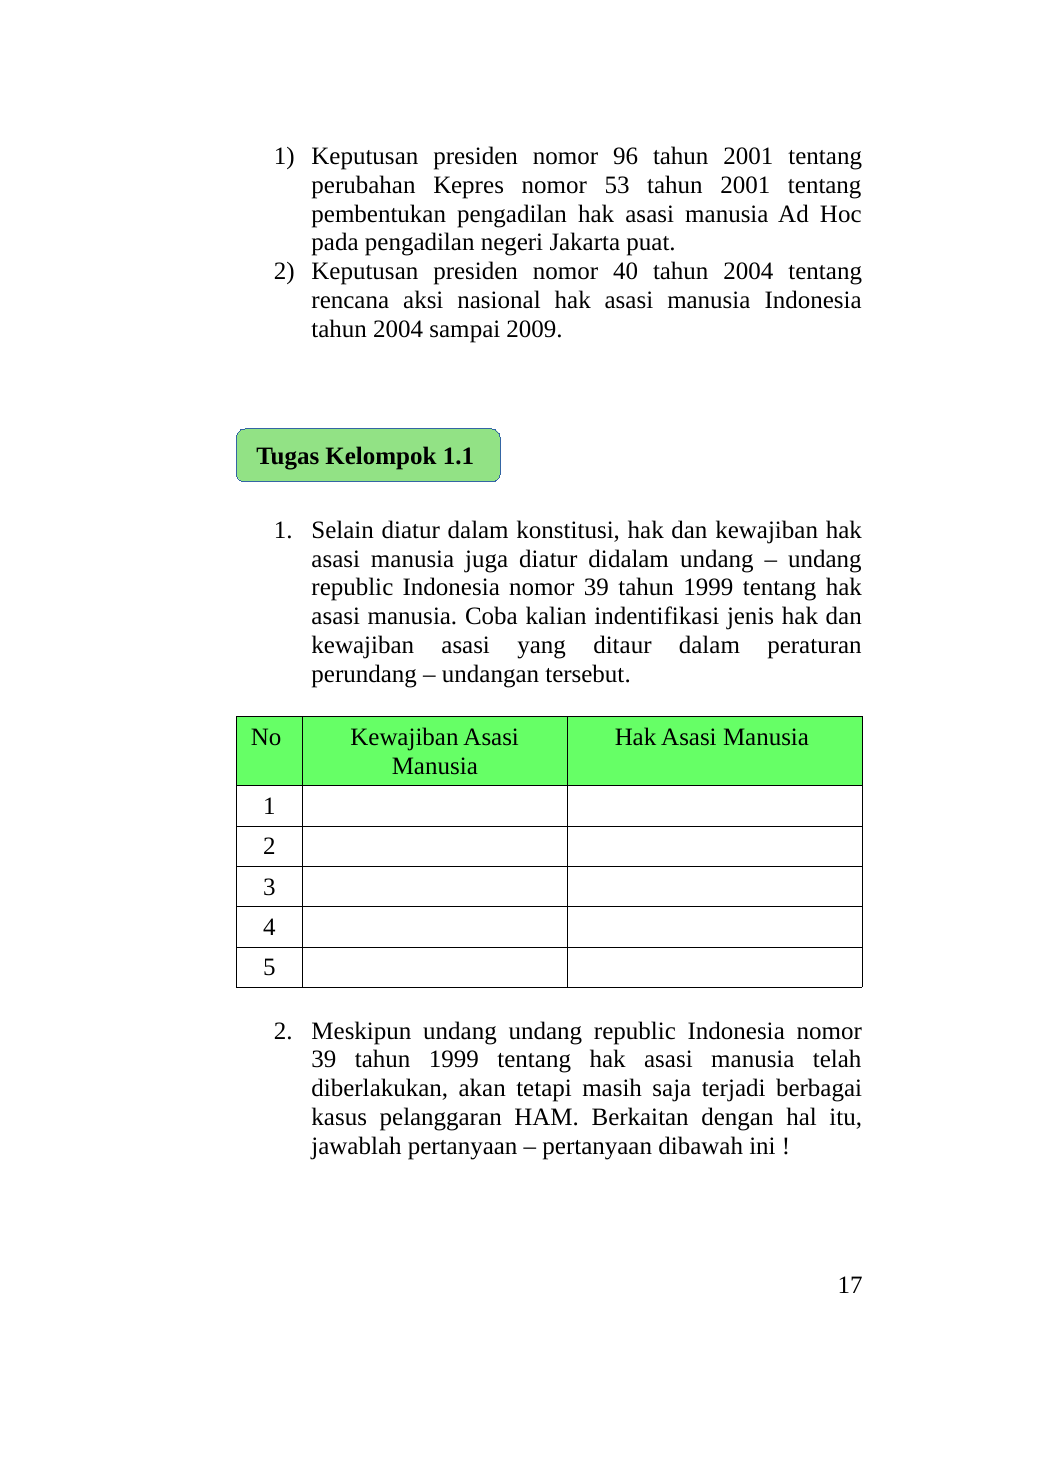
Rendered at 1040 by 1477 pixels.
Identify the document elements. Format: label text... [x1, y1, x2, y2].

table_cell [303, 948, 567, 987]
table_cell 5 [237, 948, 302, 987]
table_cell 2 [237, 827, 302, 866]
table_cell [568, 827, 862, 866]
table_cell [568, 867, 862, 906]
table_cell 3 [237, 867, 302, 906]
table_cell [568, 786, 862, 826]
table_cell [303, 907, 567, 947]
table_cell 4 [237, 907, 302, 947]
table_header Kewajiban Asasi Manusia [303, 717, 567, 785]
table_cell [568, 907, 862, 947]
table_cell [303, 867, 567, 906]
table_cell [303, 827, 567, 866]
table_header No [237, 717, 302, 785]
table_cell [568, 948, 862, 987]
list Keputusan presiden nomor 40 tahun 2004 tentang rencana aksi nasional hak asasi manusia Indonesia tahun 2004 sampai 2009. [274, 256, 862, 342]
list Selain diatur dalam konstitusi, hak dan kewajiban hak asasi manusia juga diatur didalam undang – undang republic Indonesia nomor 39 tahun 1999 tentang hak asasi manusia. Coba kalian indentifikasi jenis hak dan kewajiban asasi yang ditaur dalam peraturan perundang – undangan tersebut. [274, 515, 862, 687]
list Meskipun undang undang republic Indonesia nomor 39 tahun 1999 tentang hak asasi manusia telah diberlakukan, akan tetapi masih saja terjadi berbagai kasus pelanggaran HAM. Berkaitan dengan hal itu, jawablah pertanyaan – pertanyaan dibawah ini ! [274, 1016, 862, 1159]
list Keputusan presiden nomor 96 tahun 2001 tentang perubahan Kepres nomor 53 tahun 2001 tentang pembentukan pengadilan hak asasi manusia Ad Hoc pada pengadilan negeri Jakarta puat. [274, 141, 862, 256]
table_cell 1 [237, 786, 302, 826]
table_header Hak Asasi Manusia [568, 717, 862, 785]
table_cell [303, 786, 567, 826]
